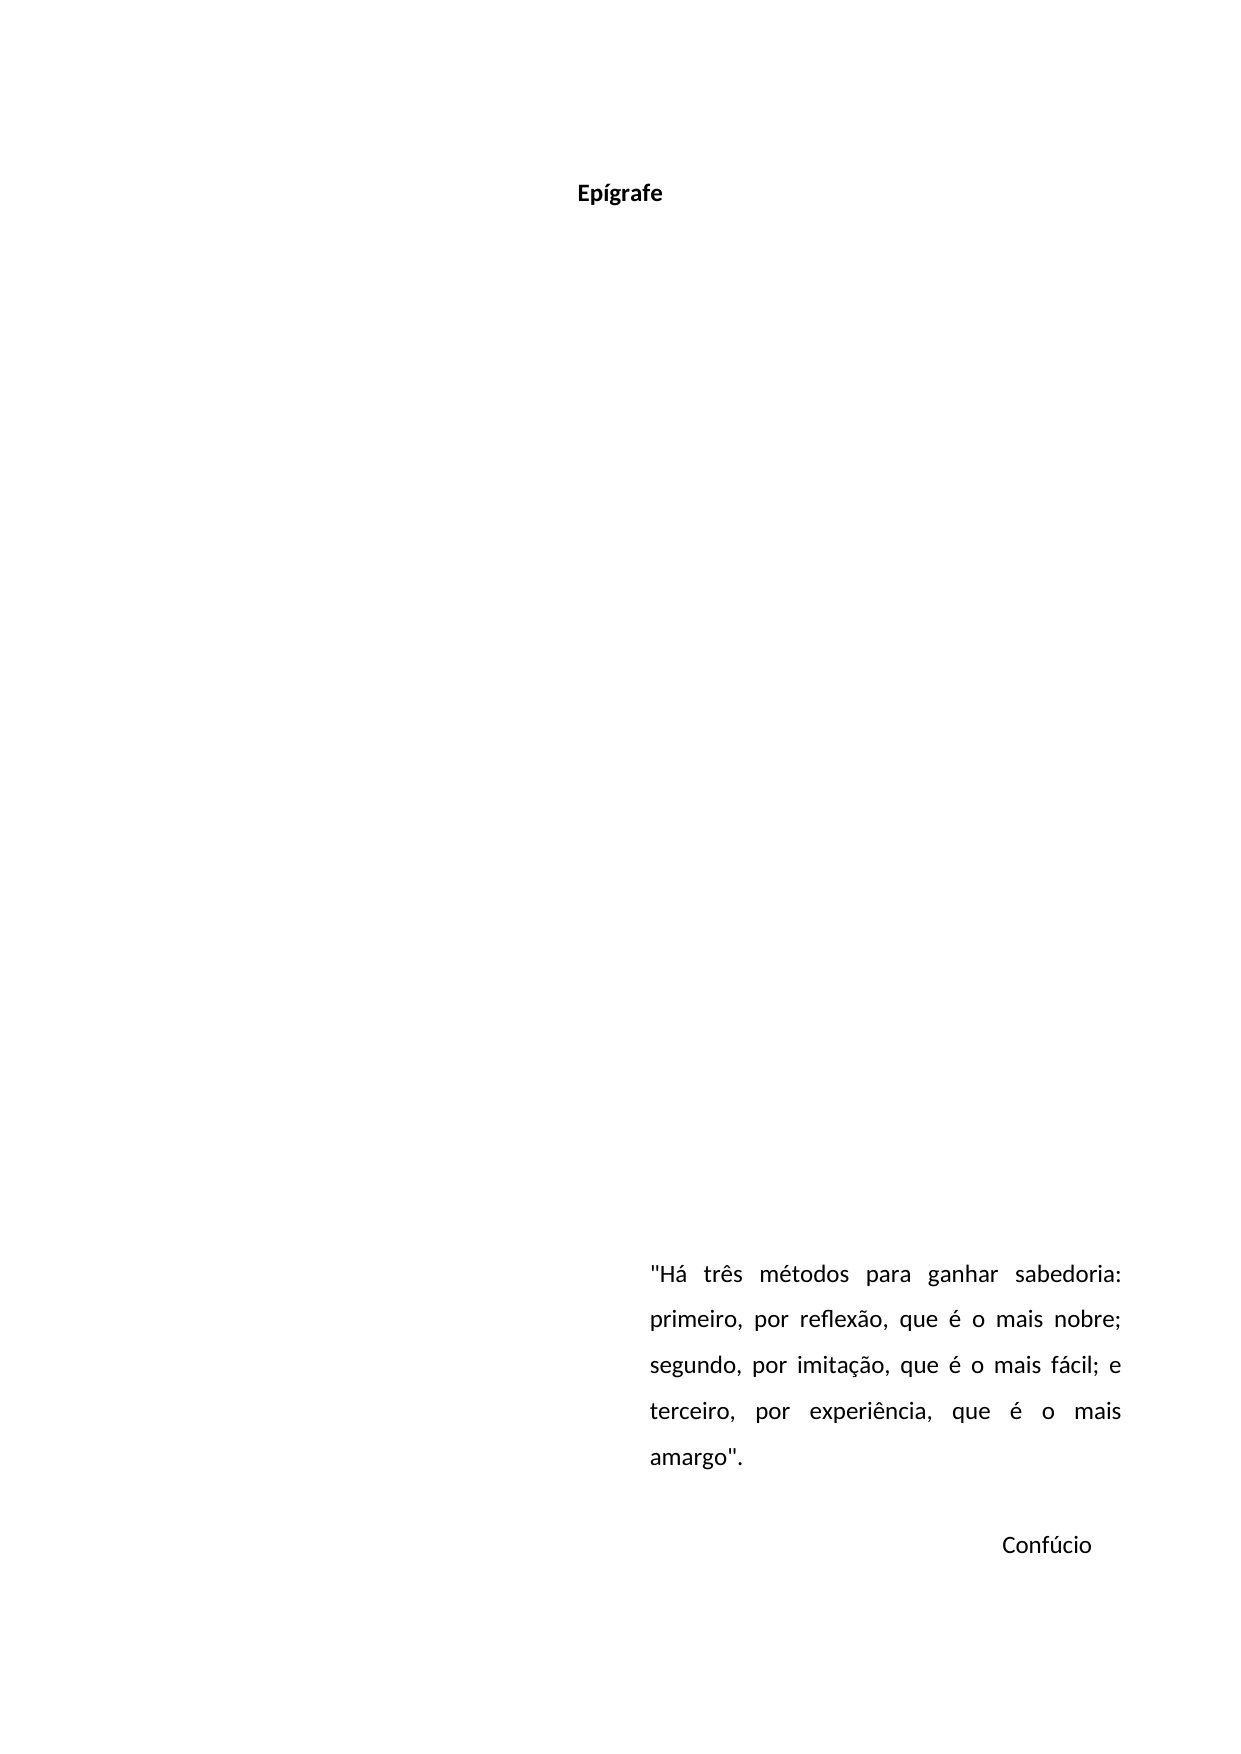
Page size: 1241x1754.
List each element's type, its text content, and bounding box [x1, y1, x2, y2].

text "Há três métodos para ganhar sabedoria: primeiro, por reflexão, que é o mais nobre; segundo, por imitação, que é o mais fácil; e terceiro, por experiência, que é o mais amargo". [649, 1258, 1122, 1471]
text Epígrafe [1, 177, 1240, 208]
text Confúcio [949, 1529, 1122, 1560]
